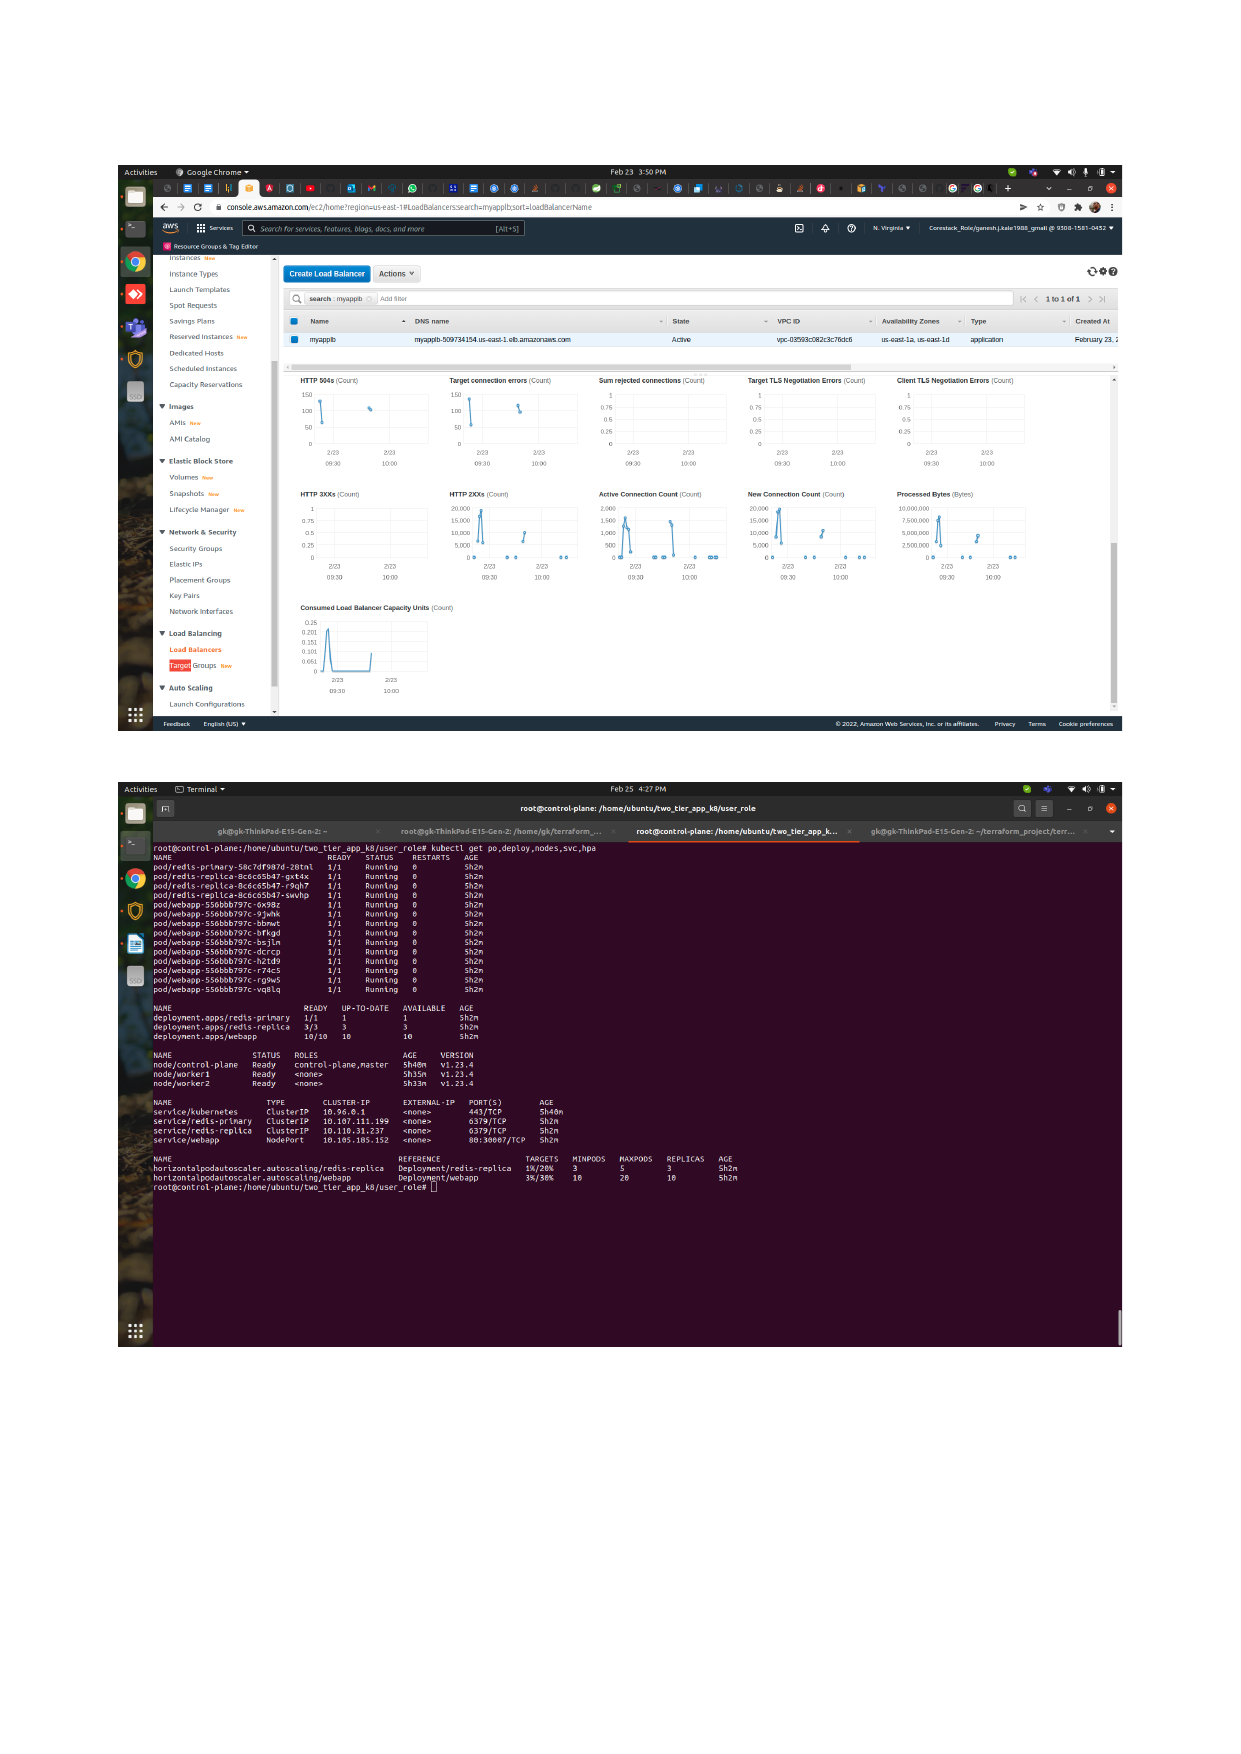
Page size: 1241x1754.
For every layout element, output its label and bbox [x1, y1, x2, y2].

picture [118, 165, 1123, 731]
picture [118, 782, 1123, 1347]
